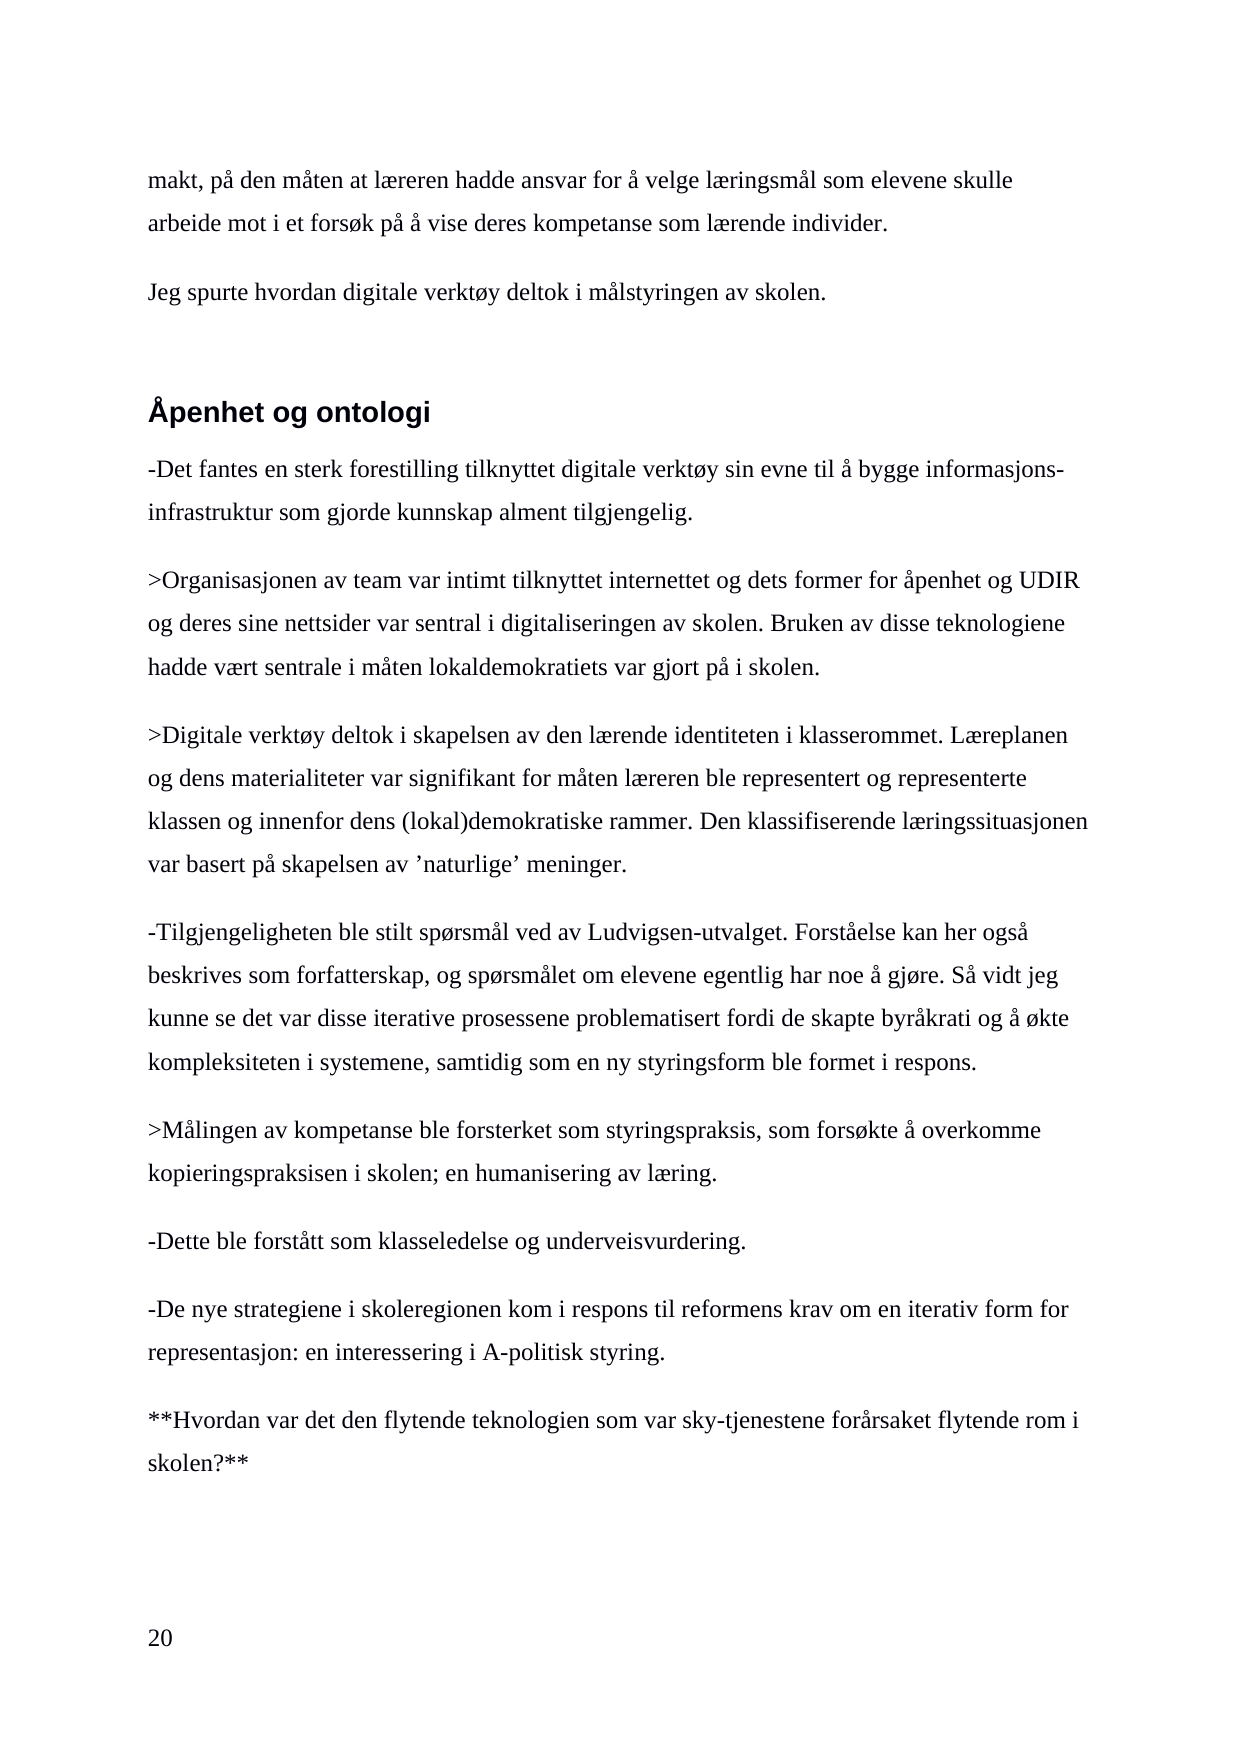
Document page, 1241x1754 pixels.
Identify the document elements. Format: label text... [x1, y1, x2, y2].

text -Dette ble forstått som klasseledelse og underveisvurdering. [148, 1226, 1092, 1255]
text **Hvordan var det den flytende teknologien som var sky-tjenestene forårsaket flytende rom i skolen?** [148, 1405, 1092, 1477]
text >Digitale verktøy deltok i skapelsen av den lærende identiteten i klasserommet. Læreplanen og dens materialiteter var signifikant for måten læreren ble representert og representerte klassen og innenfor dens (lokal)demokratiske rammer. Den klassifiserende læringssituasjonen var basert på skapelsen av ’naturlige’ meninger. [148, 720, 1092, 878]
text Jeg spurte hvordan digitale verktøy deltok i målstyringen av skolen. [148, 277, 1092, 305]
subtitle Åpenhet og ontologi [148, 395, 1092, 428]
text -Tilgjengeligheten ble stilt spørsmål ved av Ludvigsen-utvalget. Forståelse kan her også beskrives som forfatterskap, og spørsmålet om elevene egentlig har noe å gjøre. Så vidt jeg kunne se det var disse iterative prosessene problematisert fordi de skapte byråkrati og å økte kompleksiteten i systemene, samtidig som en ny styringsform ble formet i respons. [148, 917, 1092, 1075]
text >Målingen av kompetanse ble forsterket som styringspraksis, som forsøkte å overkomme kopieringspraksisen i skolen; en humanisering av læring. [148, 1115, 1092, 1187]
text -De nye strategiene i skoleregionen kom i respons til reformens krav om en iterativ form for representasjon: en interessering i A-politisk styring. [148, 1294, 1092, 1366]
text -Det fantes en sterk forestilling tilknyttet digitale verktøy sin evne til å bygge informasjons-infrastruktur som gjorde kunnskap alment tilgjengelig. [148, 454, 1092, 526]
text makt, på den måten at læreren hadde ansvar for å velge læringsmål som elevene skulle arbeide mot i et forsøk på å vise deres kompetanse som lærende individer. [148, 165, 1092, 237]
text >Organisasjonen av team var intimt tilknyttet internettet og dets former for åpenhet og UDIR og deres sine nettsider var sentral i digitaliseringen av skolen. Bruken av disse teknologiene hadde vært sentrale i måten lokaldemokratiets var gjort på i skolen. [148, 565, 1092, 680]
